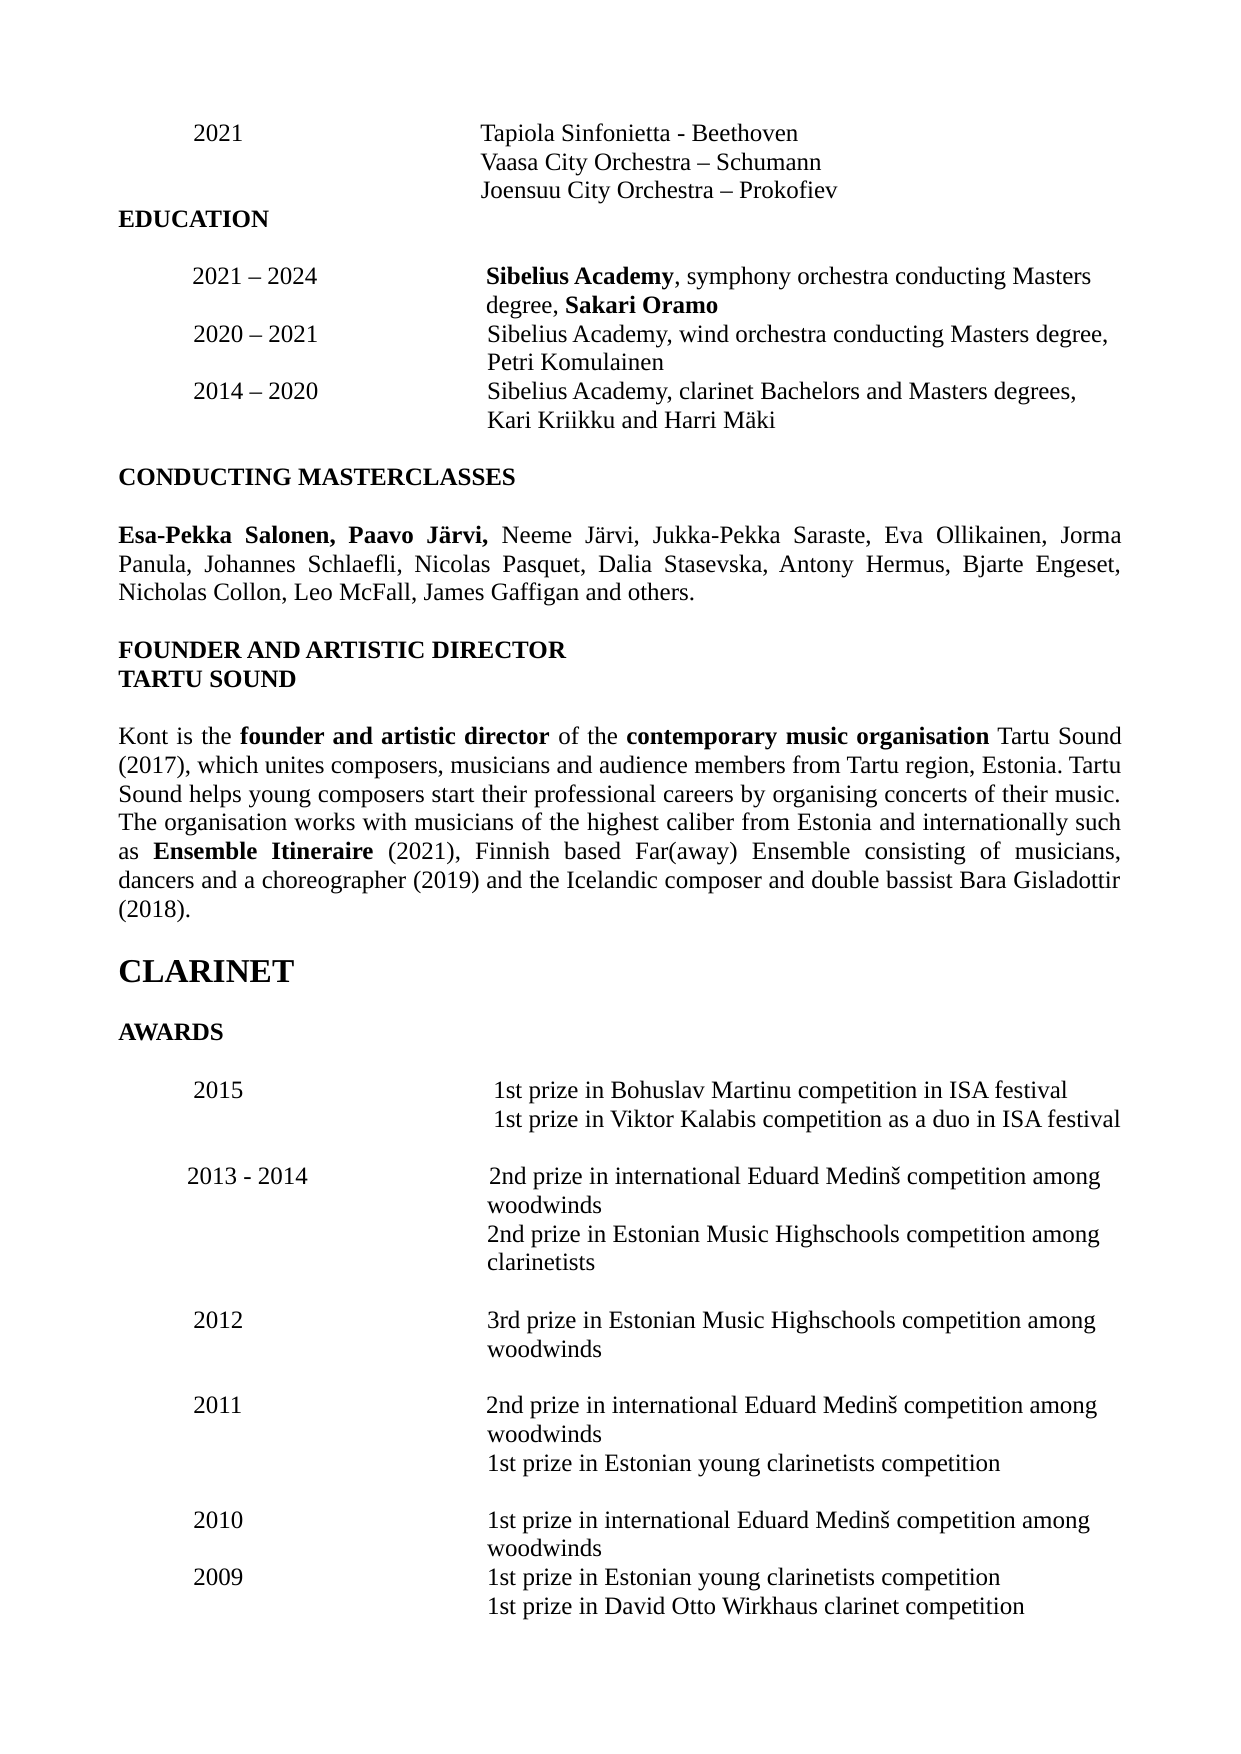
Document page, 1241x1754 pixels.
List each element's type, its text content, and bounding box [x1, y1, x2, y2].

text woodwinds [118, 1190, 1122, 1219]
text 1st prize in Estonian young clarinetists competition [118, 1448, 1122, 1477]
text 1st prize in Viktor Kalabis competition as a duo in ISA festival [118, 1104, 1122, 1132]
text 2012 3rd prize in Estonian Music Highschools competition among [118, 1305, 1122, 1334]
text 2011 2nd prize in international Eduard Medinš competition among [118, 1391, 1122, 1419]
text 2009 1st prize in Estonian young clarinetists competition [118, 1562, 1122, 1591]
text degree, Sakari Oramo [118, 290, 1122, 319]
text 2013 - 2014 2nd prize in international Eduard Medinš competition among [118, 1161, 1122, 1190]
text 2015 1st prize in Bohuslav Martinu competition in ISA festival [118, 1075, 1122, 1104]
text Kari Kriikku and Harri Mäki [118, 405, 1122, 434]
text Kont is the founder and artistic director of the contemporary music organisation Tartu Sound (2017), which unites composers, musicians and audience members from Tartu region, Estonia. Tartu Sound helps young composers start their professional careers by organising concerts of their music. The organisation works with musicians of the highest caliber from Estonia and internationally such as Ensemble Itineraire (2021), Finnish based Far(away) Ensemble consisting of musicians, dancers and a choreographer (2019) and the Icelandic composer and double bassist Bara Gisladottir (2018). [118, 721, 1122, 922]
text AWARDS [118, 1017, 1122, 1046]
text clarinetists [118, 1247, 1122, 1276]
text FOUNDER AND ARTISTIC DIRECTOR [118, 635, 1122, 664]
text Vaasa City Orchestra – Schumann [118, 147, 1122, 176]
text 2020 – 2021 Sibelius Academy, wind orchestra conducting Masters degree, [118, 319, 1122, 347]
text 2021 Tapiola Sinfonietta - Beethoven [118, 118, 1122, 147]
text Petri Komulainen [118, 347, 1122, 376]
text 1st prize in David Otto Wirkhaus clarinet competition [118, 1591, 1122, 1620]
text CONDUCTING MASTERCLASSES [118, 462, 1122, 491]
text 2010 1st prize in international Eduard Medinš competition among [118, 1505, 1122, 1533]
text EDUCATION [118, 204, 1122, 233]
text Esa-Pekka Salonen, Paavo Järvi, Neeme Järvi, Jukka-Pekka Saraste, Eva Ollikainen, Jorma Panula, Johannes Schlaefli, Nicolas Pasquet, Dalia Stasevska, Antony Hermus, Bjarte Engeset, Nicholas Collon, Leo McFall, James Gaffigan and others. [118, 520, 1122, 606]
text woodwinds [118, 1533, 1122, 1562]
text woodwinds [118, 1419, 1122, 1448]
text 2014 – 2020 Sibelius Academy, clarinet Bachelors and Masters degrees, [118, 376, 1122, 405]
text Joensuu City Orchestra – Prokofiev [118, 176, 1122, 204]
text woodwinds [118, 1334, 1122, 1362]
text TARTU SOUND [118, 664, 1122, 692]
text CLARINET [118, 951, 1122, 989]
text 2nd prize in Estonian Music Highschools competition among [118, 1219, 1122, 1247]
text 2021 – 2024 Sibelius Academy, symphony orchestra conducting Masters [118, 261, 1122, 290]
